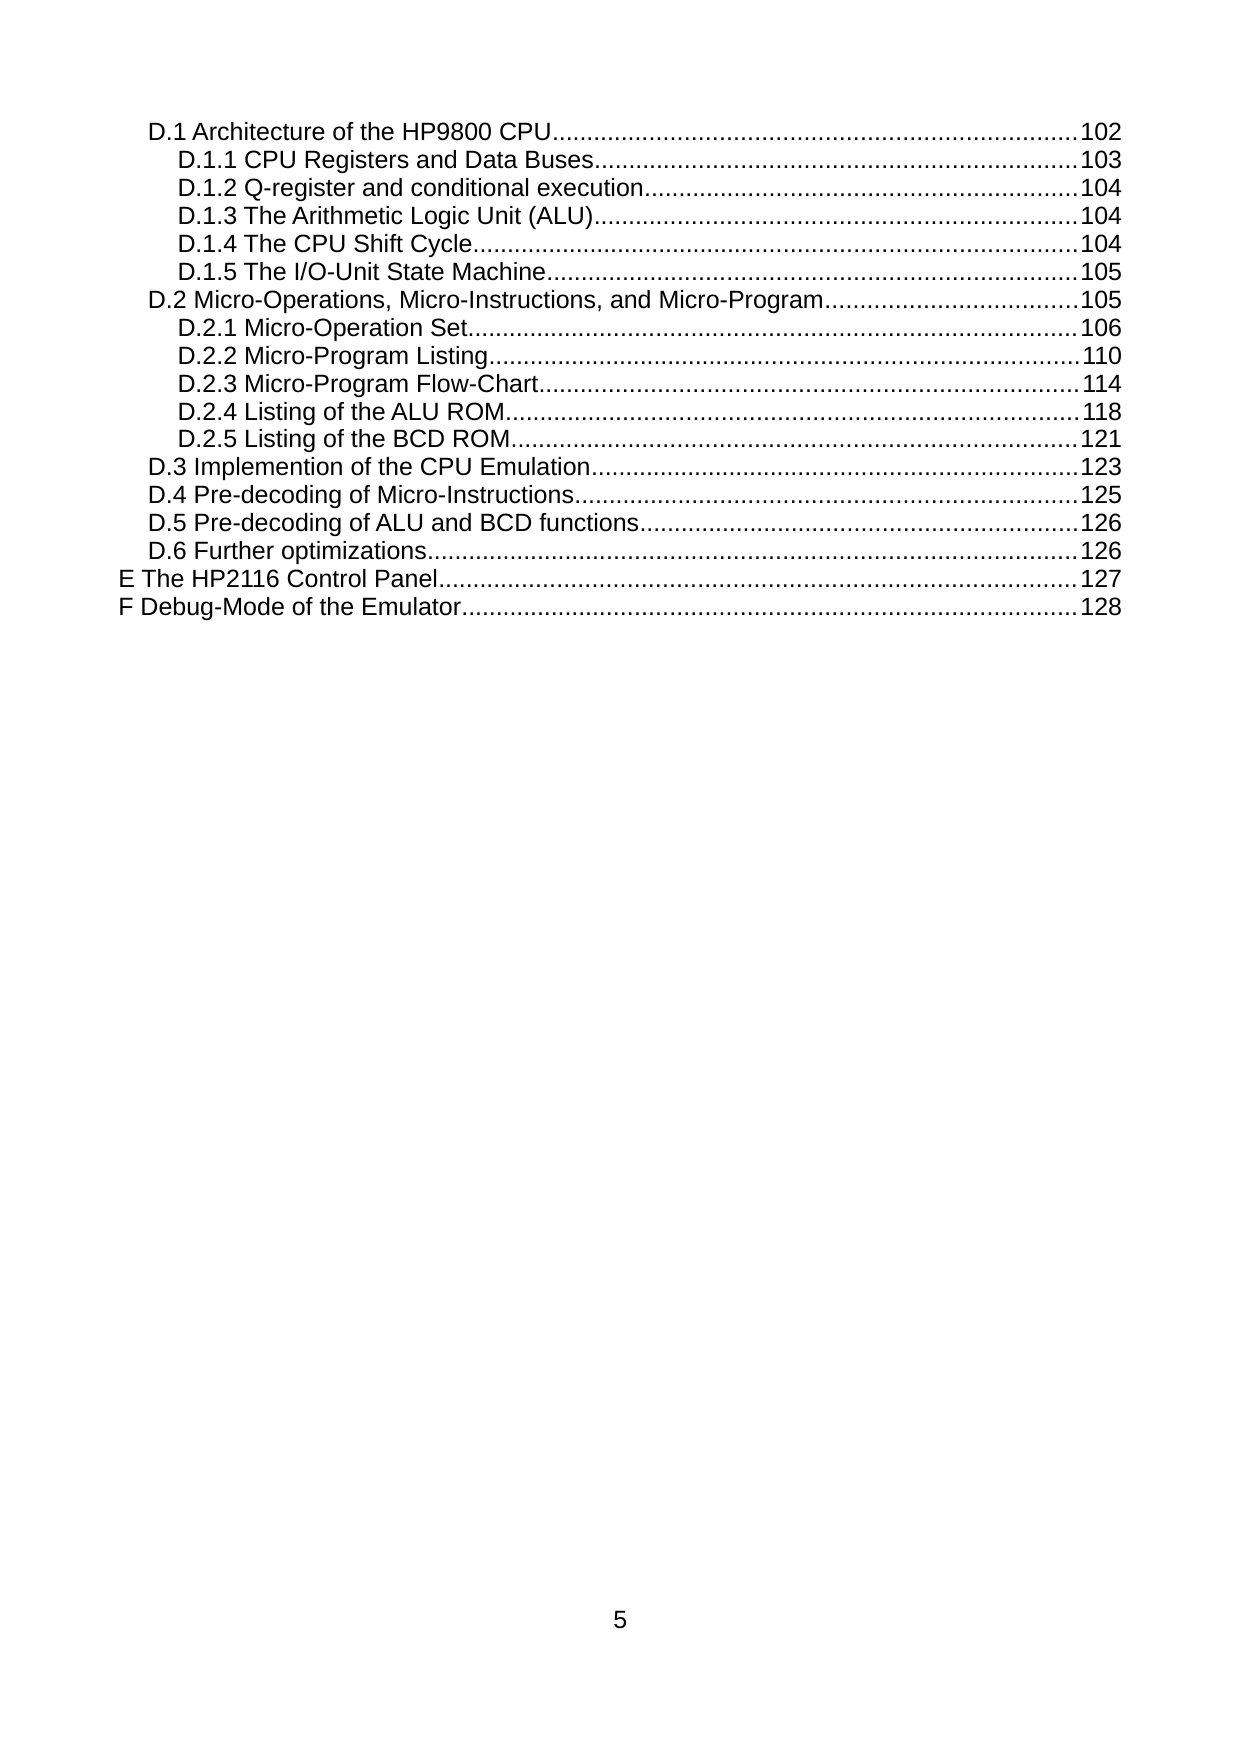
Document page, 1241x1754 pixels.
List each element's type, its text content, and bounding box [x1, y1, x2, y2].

text D.6 Further optimizations 126 [148, 537, 1122, 565]
text D.1.5 The I/O-Unit State Machine 105 [177, 258, 1122, 286]
text D.2.3 Micro-Program Flow-Chart 114 [177, 369, 1122, 397]
text D.1.4 The CPU Shift Cycle 104 [177, 230, 1122, 258]
text F Debug-Mode of the Emulator 128 [118, 593, 1122, 621]
text D.2 Micro-Operations, Micro-Instructions, and Micro-Program 105 [148, 286, 1122, 313]
text D.1.1 CPU Registers and Data Buses 103 [177, 146, 1122, 174]
text D.2.2 Micro-Program Listing 110 [177, 341, 1122, 369]
text D.2.5 Listing of the BCD ROM 121 [177, 425, 1122, 453]
text D.4 Pre-decoding of Micro-Instructions 125 [148, 481, 1122, 509]
text D.1 Architecture of the HP9800 CPU 102 [148, 118, 1122, 146]
text D.2.4 Listing of the ALU ROM 118 [177, 397, 1122, 425]
text D.2.1 Micro-Operation Set 106 [177, 313, 1122, 341]
text D.5 Pre-decoding of ALU and BCD functions 126 [148, 509, 1122, 537]
text D.1.2 Q-register and conditional execution 104 [177, 174, 1122, 202]
text D.1.3 The Arithmetic Logic Unit (ALU) 104 [177, 202, 1122, 230]
text E The HP2116 Control Panel 127 [118, 565, 1122, 593]
text D.3 Implemention of the CPU Emulation 123 [148, 453, 1122, 481]
